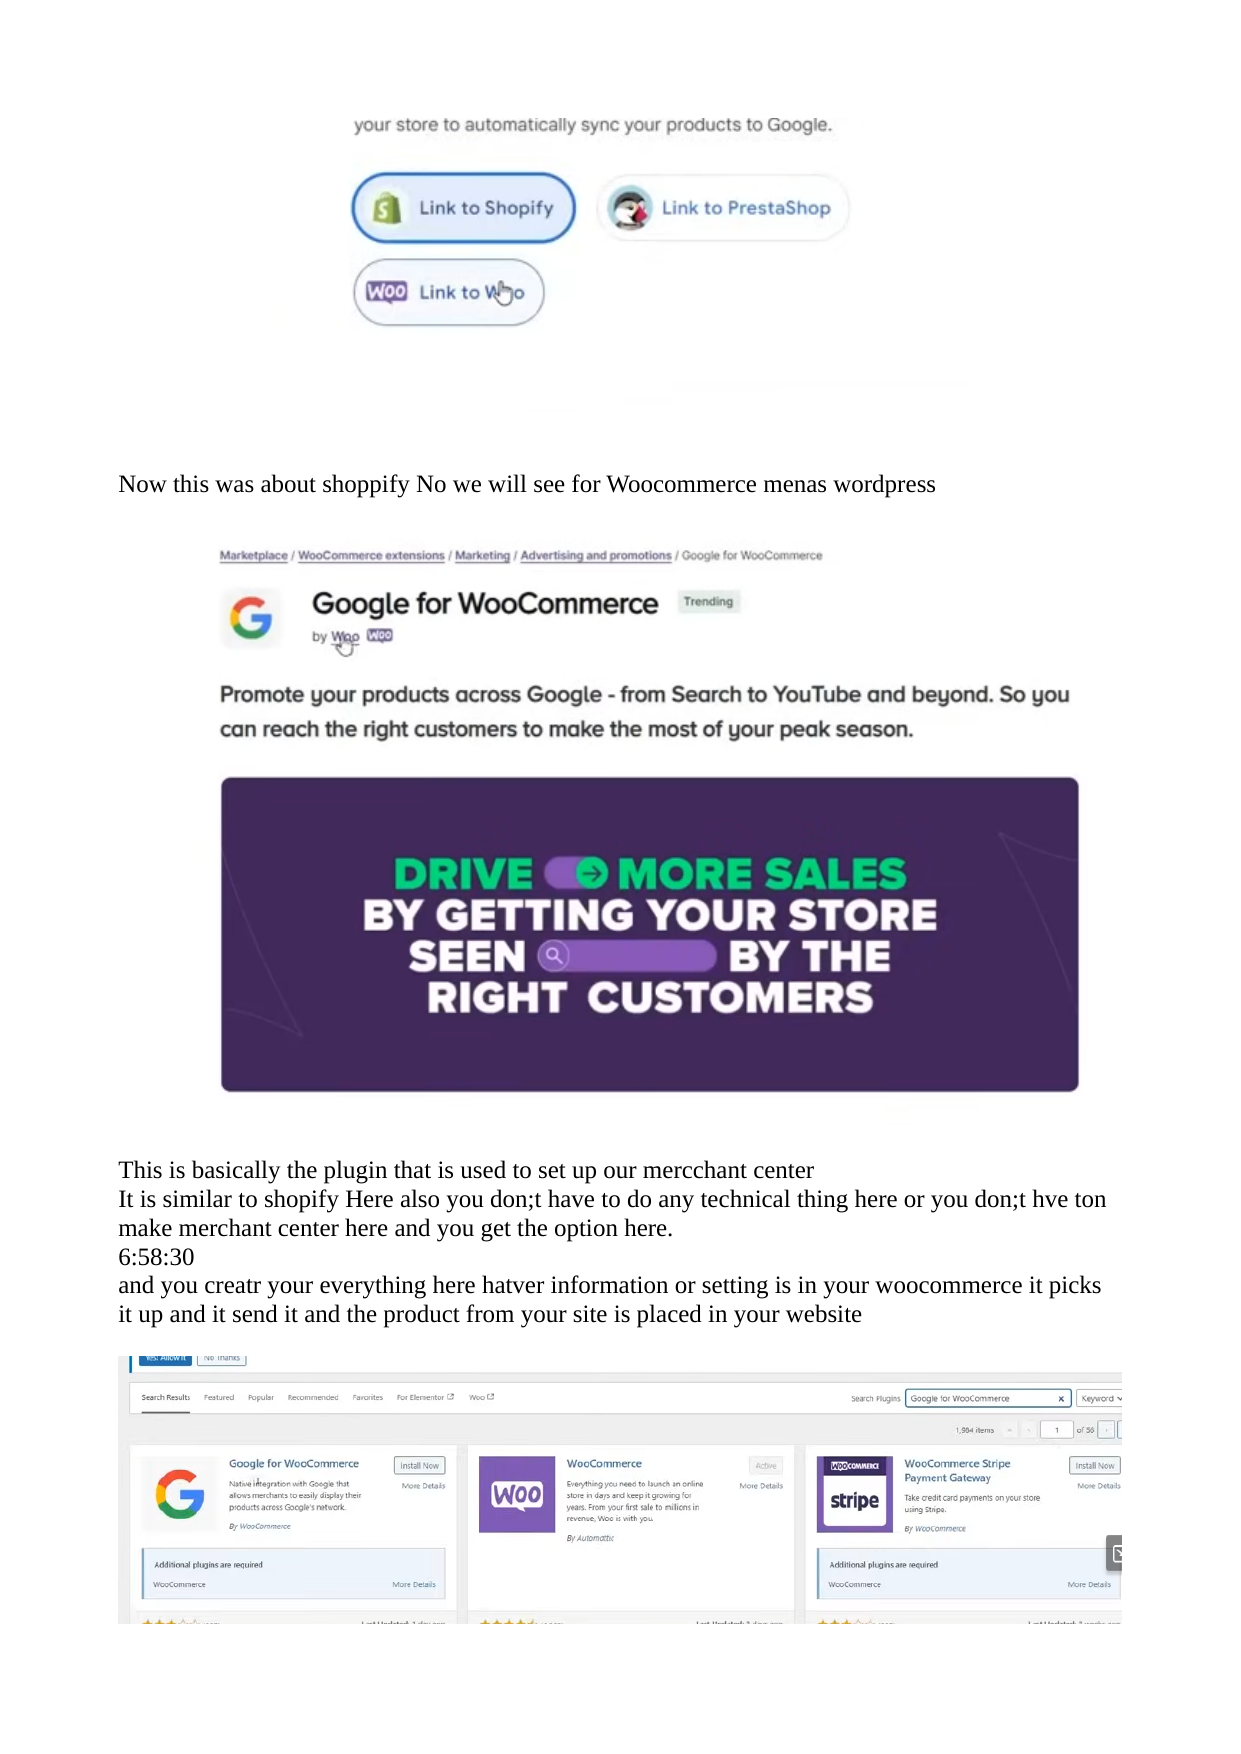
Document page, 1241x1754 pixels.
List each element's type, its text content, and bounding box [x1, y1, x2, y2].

picture [268, 118, 972, 412]
picture [118, 526, 1122, 1127]
text This is basically the plugin that is used to set up our mercchant center [118, 1155, 1122, 1184]
text and you creatr your everything here hatver information or setting is in your woocommerce it picks it up and it send it and the product from your site is placed in your website [118, 1270, 1122, 1328]
text 6:58:30 [118, 1242, 1122, 1270]
picture [118, 1356, 1122, 1624]
text Now this was about shoppify No we will see for Woocommerce menas wordpress [118, 469, 1122, 498]
text It is similar to shopify Here also you don;t have to do any technical thing here or you don;t hve ton make merchant center here and you get the option here. [118, 1184, 1122, 1242]
